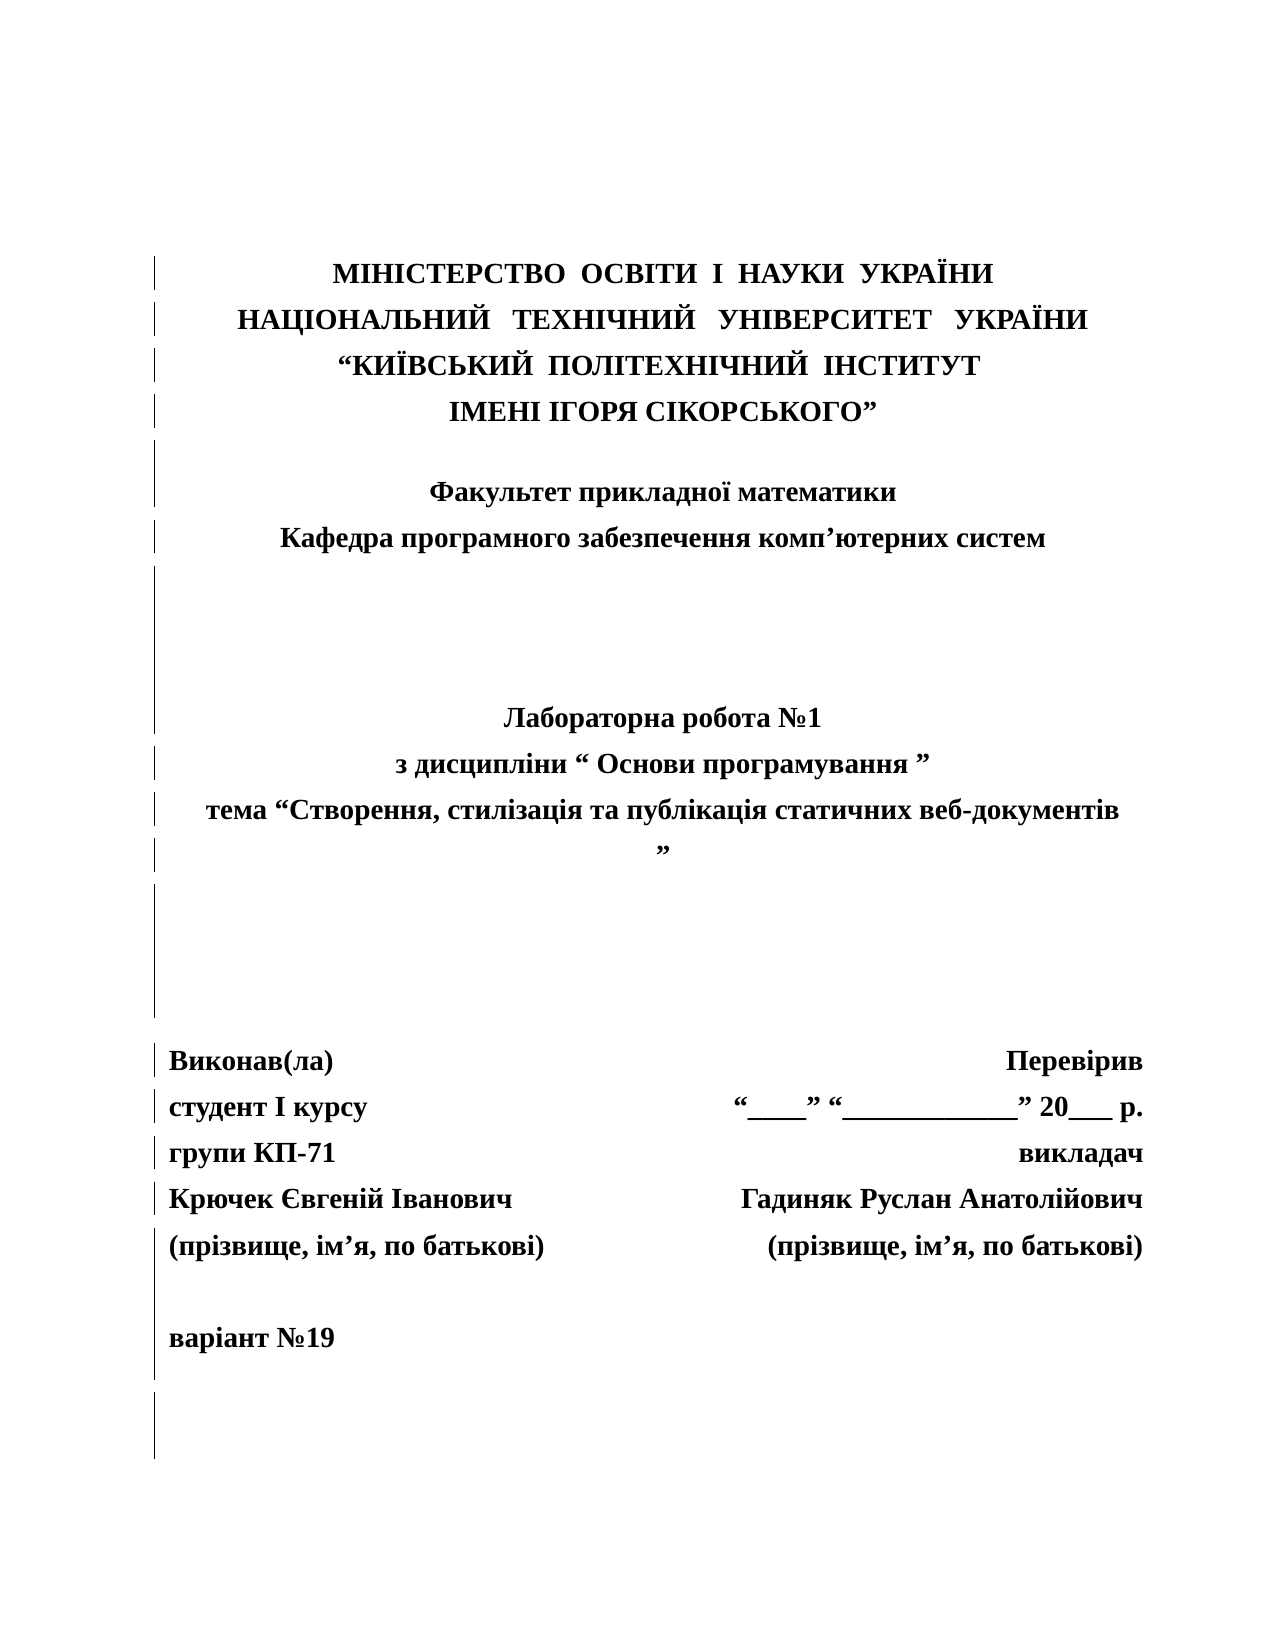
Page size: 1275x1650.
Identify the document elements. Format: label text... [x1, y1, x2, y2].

table_header Перевірив“____” “____________” 20___ р.викладачГадиняк Руслан Анатолійович(прізвище, ім’я, по батькові) [694, 1031, 1154, 1392]
table_header [618, 1031, 694, 1392]
table_header Виконав(ла)студент I курсугрупи КП-71Крючек Євгеній Іванович(прізвище, ім’я, по батькові)варіант №19 [158, 1031, 617, 1392]
text ” [169, 838, 1157, 872]
title МIНIСТЕРСТВО ОСВIТИ І НАУКИ УКРАЇНИНАЦІОНАЛЬНИЙ ТЕХНІЧНИЙ УНІВЕРСИТЕТ УКРАЇНИ“КИЇВСЬКИЙ ПОЛІТЕХНІЧНИЙ ІНСТИТУТ ІМЕНІ ІГОРЯ СІКОРСЬКОГО”Факультет прикладної математикиКафедра програмного забезпечення комп’ютерних системЛабораторна робота №1з дисципліни “ Основи програмування ”тема “Створення, стилізація та публікація статичних веб-документів [169, 256, 1157, 290]
